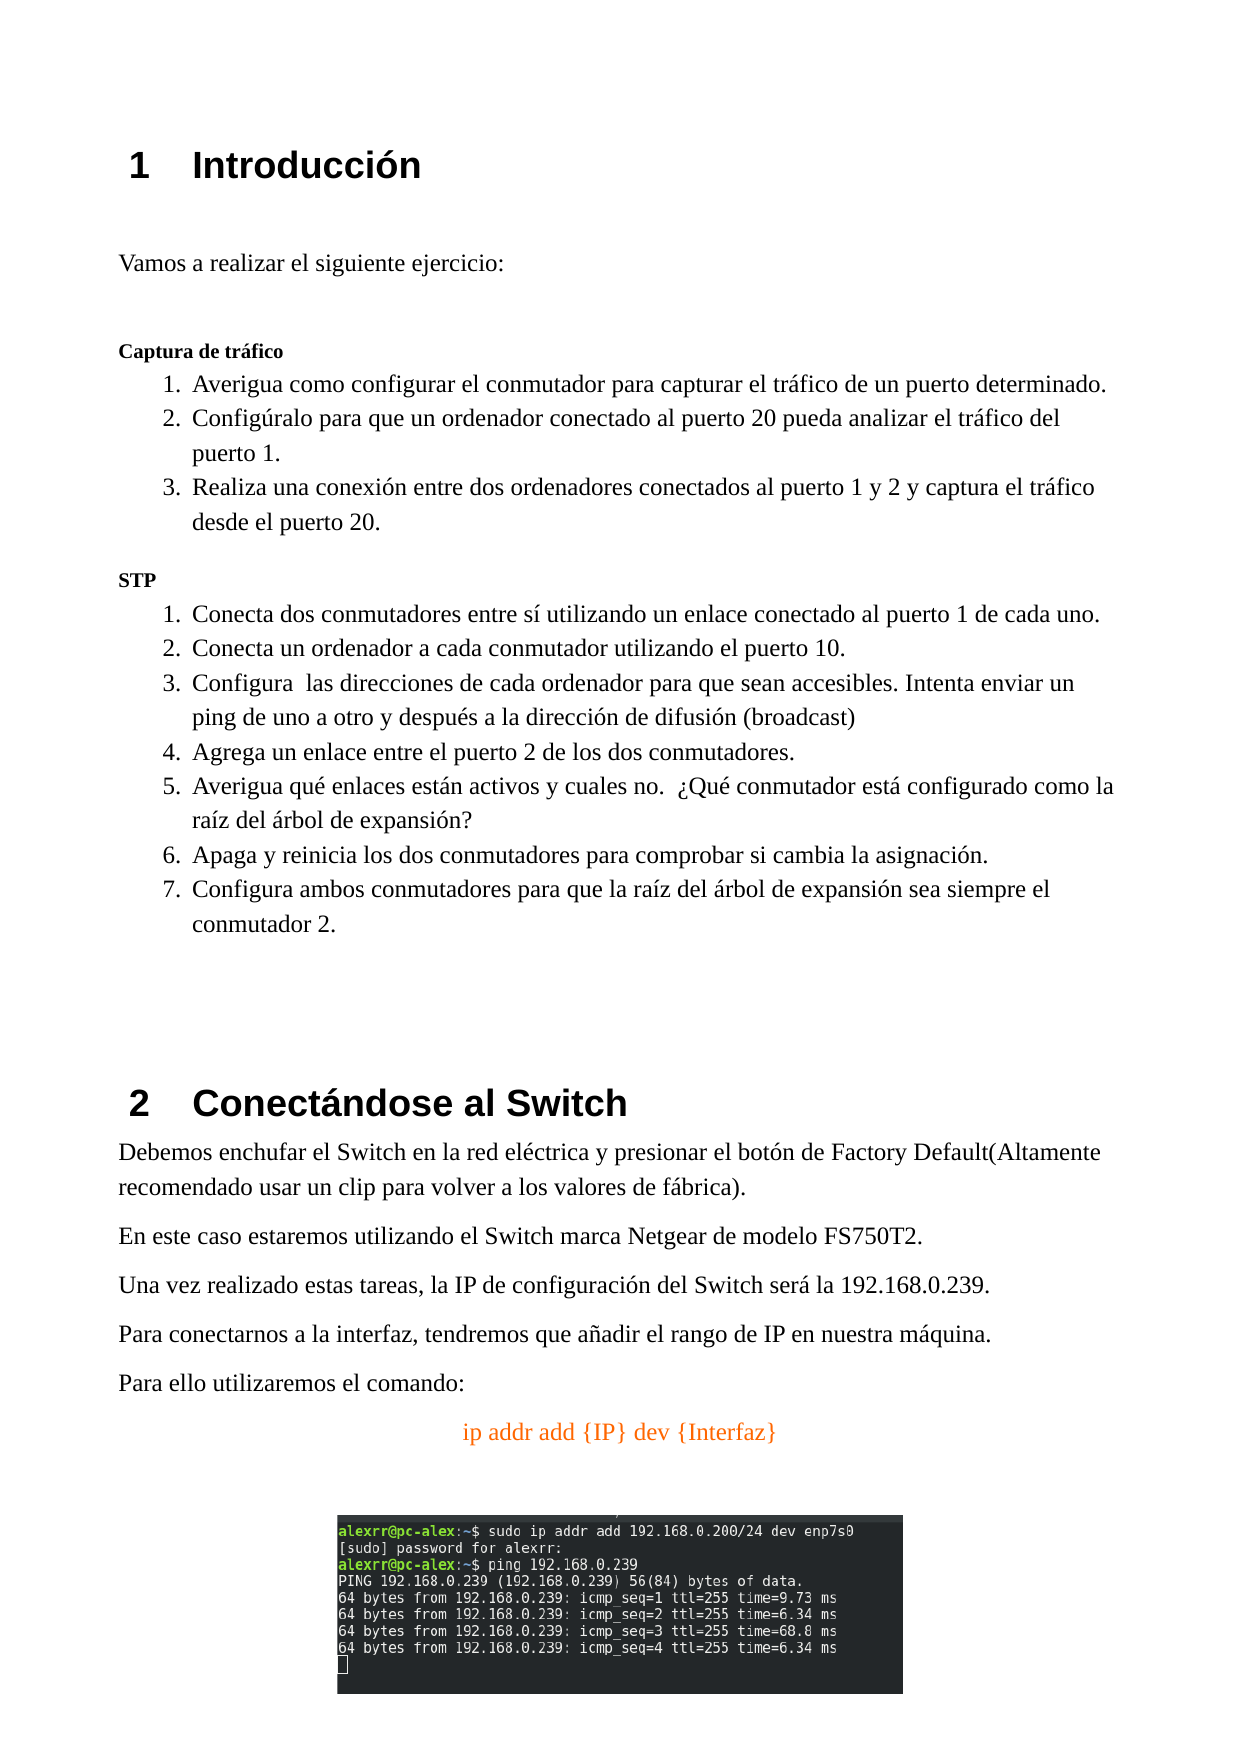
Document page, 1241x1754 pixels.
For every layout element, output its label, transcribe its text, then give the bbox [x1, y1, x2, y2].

list Apaga y reinicia los dos conmutadores para comprobar si cambia la asignación. [162, 840, 1122, 869]
list Configura ambos conmutadores para que la raíz del árbol de expansión sea siempre el conmutador 2. [162, 874, 1122, 938]
text ip addr add {IP} dev {Interfaz} [118, 1417, 1122, 1446]
text En este caso estaremos utilizando el Switch marca Netgear de modelo FS750T2. [118, 1221, 1122, 1250]
subtitle Captura de tráfico [118, 339, 1122, 363]
subtitle STP [118, 568, 1122, 592]
list Conecta dos conmutadores entre sí utilizando un enlace conectado al puerto 1 de cada uno. [162, 599, 1122, 627]
list Configura las direcciones de cada ordenador para que sean accesibles. Intenta enviar un ping de uno a otro y después a la dirección de difusión (broadcast) [162, 668, 1122, 731]
list Averigua como configurar el conmutador para capturar el tráfico de un puerto determinado. [162, 369, 1122, 398]
text Para ello utilizaremos el comando: [118, 1368, 1122, 1397]
text Vamos a realizar el siguiente ejercicio: [118, 248, 1122, 277]
text Para conectarnos a la interfaz, tendremos que añadir el rango de IP en nuestra máquina. [118, 1319, 1122, 1348]
text Debemos enchufar el Switch en la red eléctrica y presionar el botón de Factory Default(Altamente recomendado usar un clip para volver a los valores de fábrica). [118, 1137, 1122, 1201]
list Realiza una conexión entre dos ordenadores conectados al puerto 1 y 2 y captura el tráfico desde el puerto 20. [162, 472, 1122, 536]
list Agrega un enlace entre el puerto 2 de los dos conmutadores. [162, 737, 1122, 765]
subtitle Conectándose al Switch [118, 1081, 1122, 1125]
subtitle Introducción [118, 143, 1122, 187]
list Configúralo para que un ordenador conectado al puerto 20 pueda analizar el tráfico del puerto 1. [162, 403, 1122, 467]
list Conecta un ordenador a cada conmutador utilizando el puerto 10. [162, 633, 1122, 662]
text Una vez realizado estas tareas, la IP de configuración del Switch será la 192.168.0.239. [118, 1270, 1122, 1299]
list Averigua qué enlaces están activos y cuales no. ¿Qué conmutador está configurado como la raíz del árbol de expansión? [162, 771, 1122, 834]
